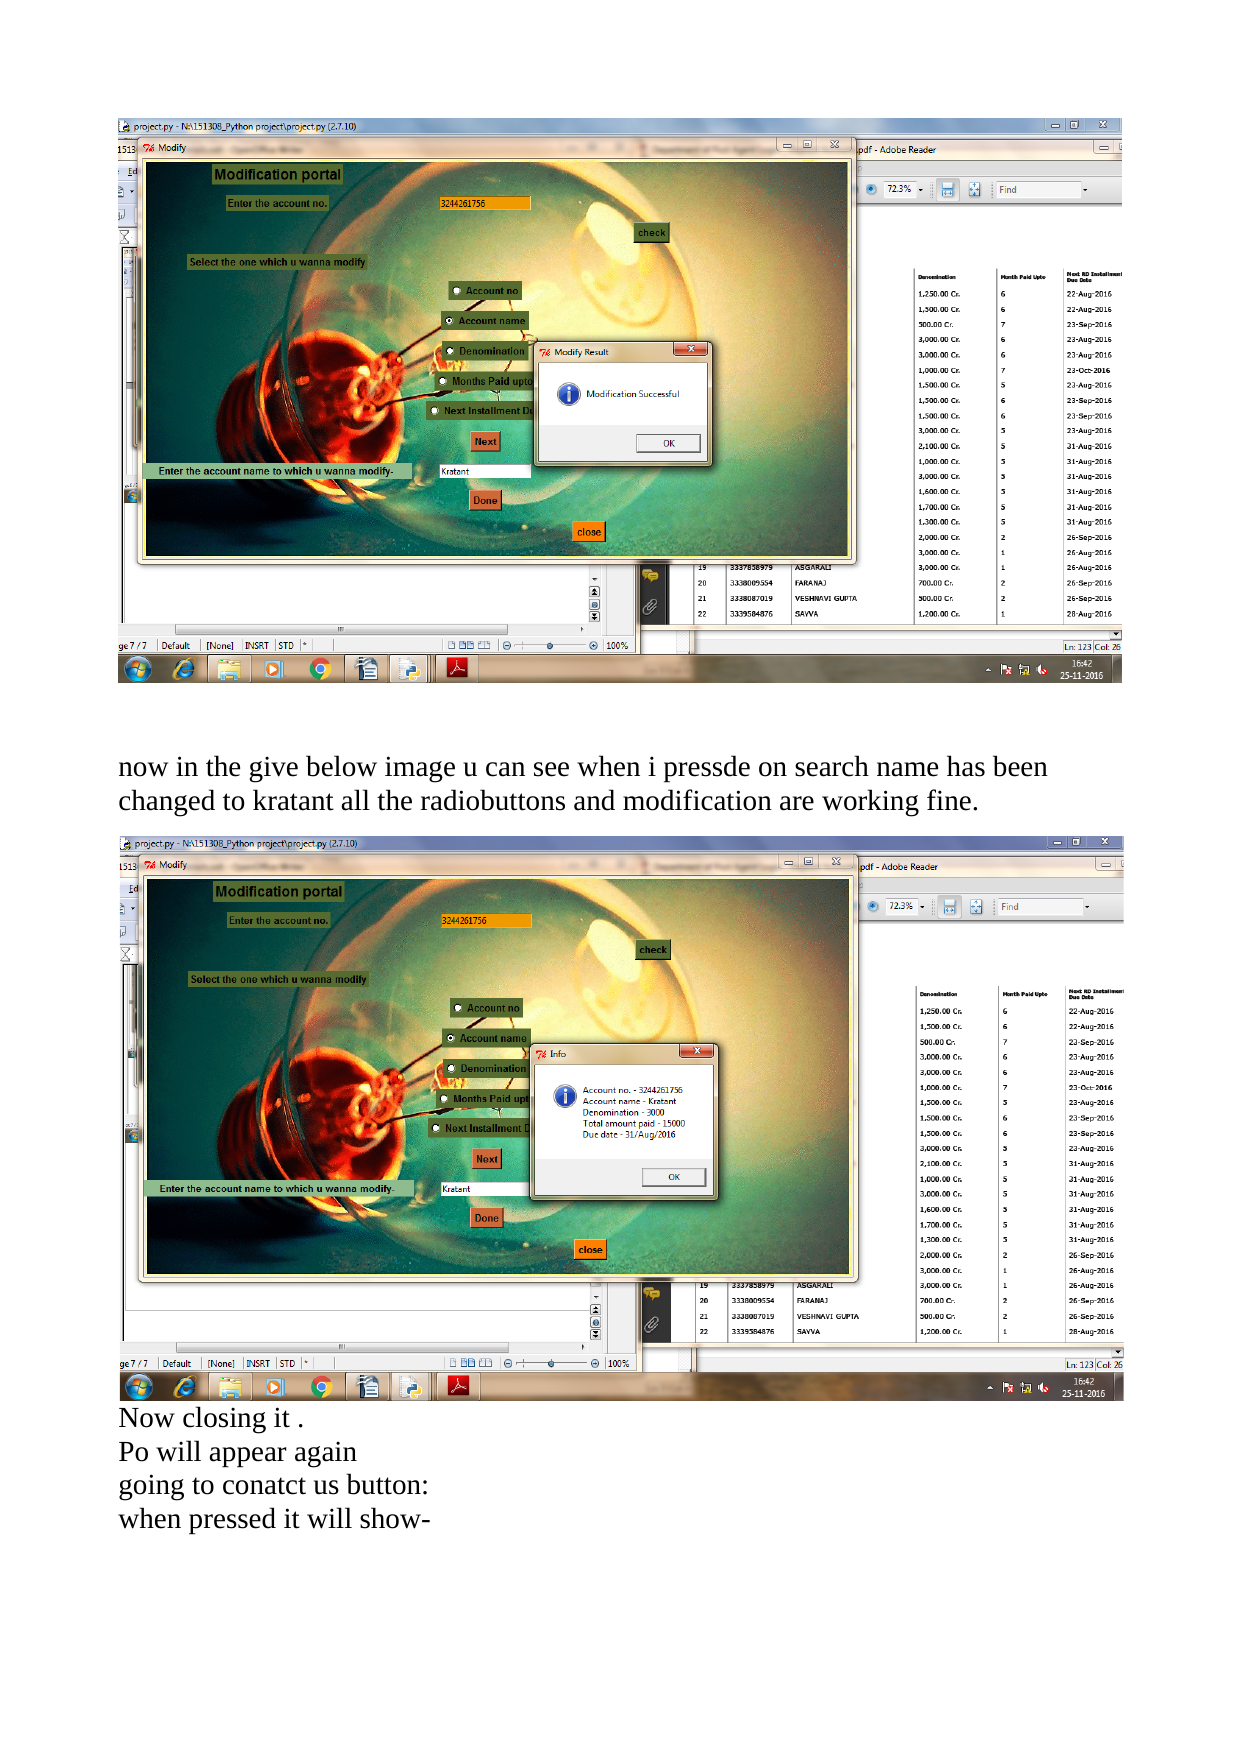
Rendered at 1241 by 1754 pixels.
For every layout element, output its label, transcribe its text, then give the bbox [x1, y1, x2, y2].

picture [119, 836, 1124, 1401]
text Now closing it . [118, 1189, 1122, 1434]
text now in the give below image u can see when i pressde on search name has been changed to kratant all the radiobuttons and modification are working fine. [118, 749, 1122, 817]
text going to conatct us button: [118, 1467, 1122, 1501]
text Po will appear again [118, 1434, 1122, 1467]
picture [118, 118, 1122, 683]
text when pressed it will show- [118, 1501, 1122, 1534]
